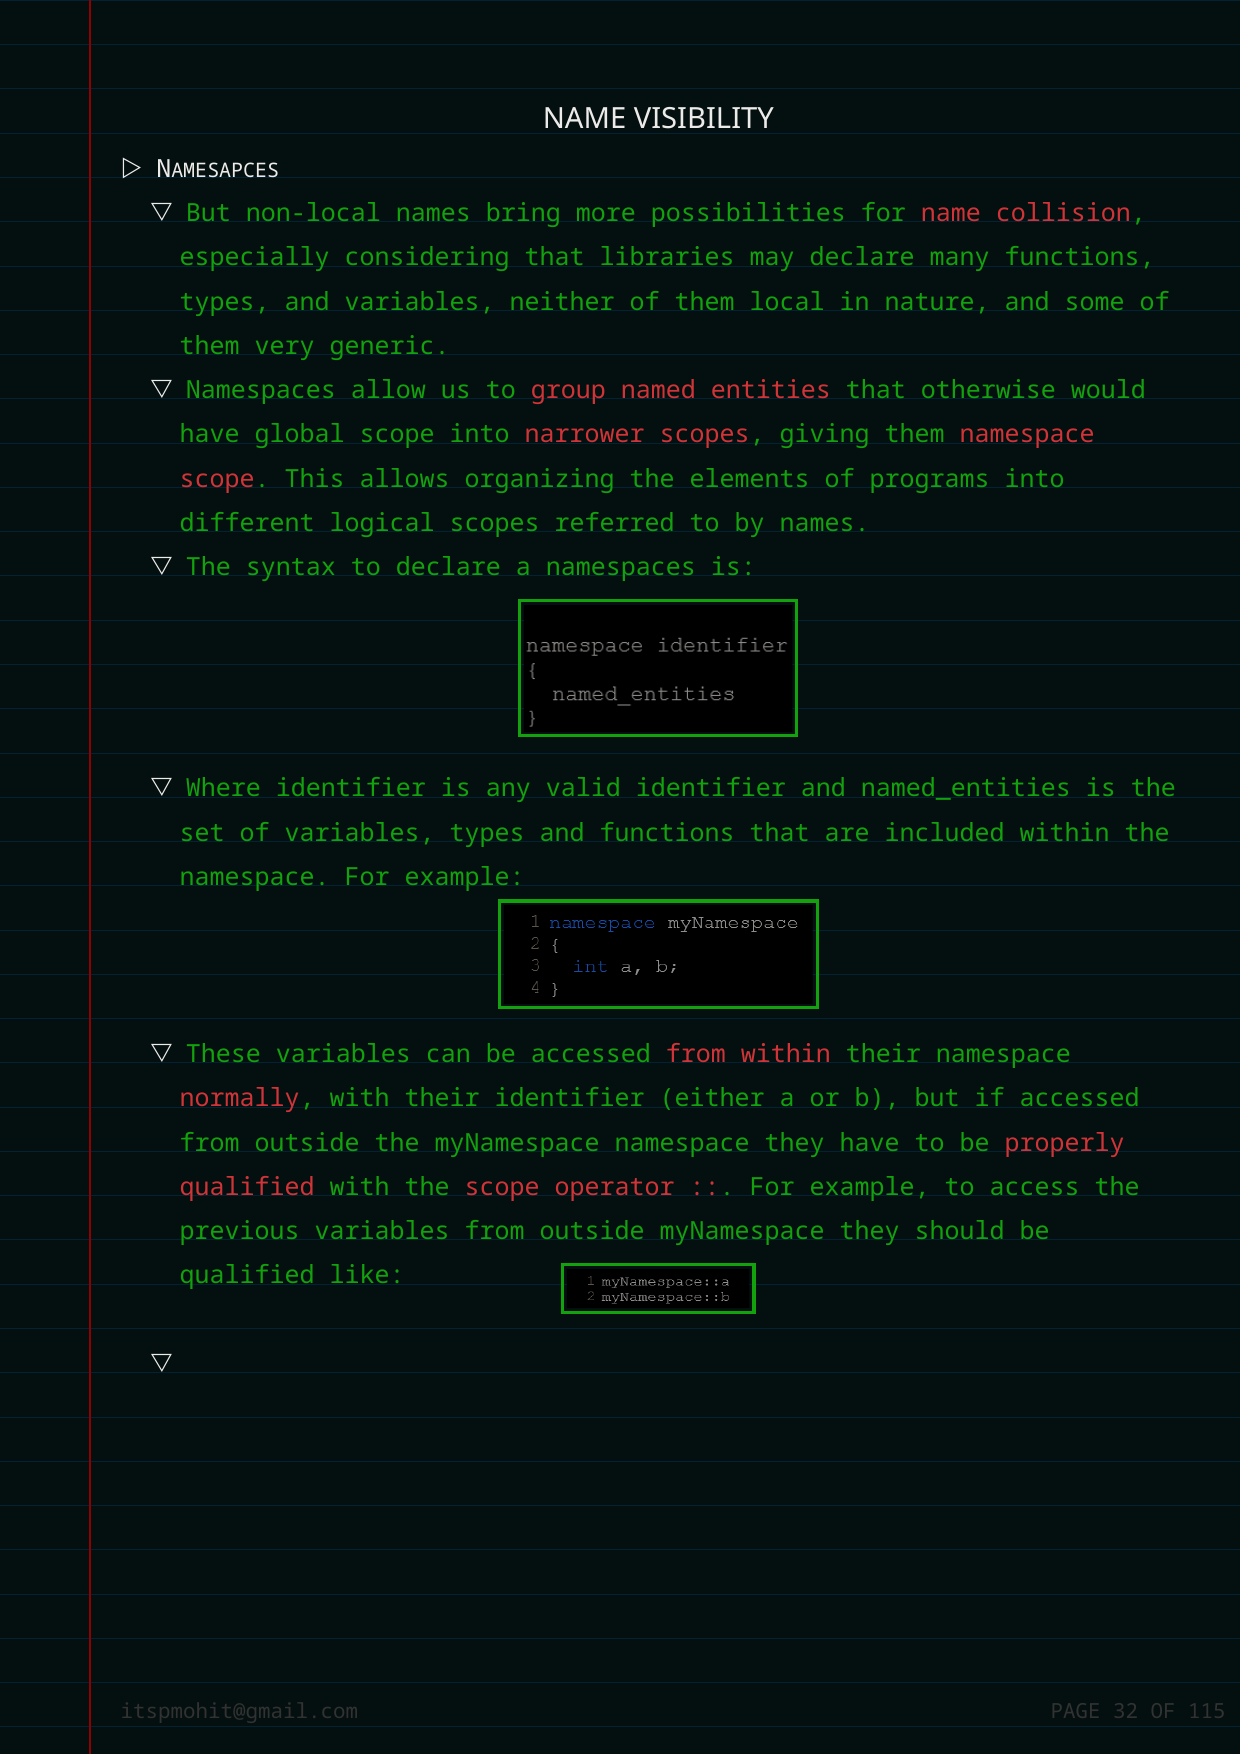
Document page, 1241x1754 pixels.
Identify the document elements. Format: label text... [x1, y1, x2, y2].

subtitle Name visibility [120, 97, 1196, 142]
picture [566, 1269, 750, 1308]
subtitle Namesapces [120, 142, 1196, 186]
picture [503, 905, 813, 1004]
list These variables can be accessed from within their namespace normally, with their identifier (either a or b), but if accessed from outside the myNamespace namespace they have to be properly qualified with the scope operator ::. For example, to access the previous variables from outside myNamespace they should be qualified like: [150, 1027, 1196, 1337]
list Namespaces allow us to group named entities that otherwise would have global scope into narrower scopes, giving them namespace scope. This allows organizing the elements of programs into different logical scopes referred to by names. [150, 363, 1196, 540]
list Where identifier is any valid identifier and named_entities is the set of variables, types and functions that are included within the namespace. For example: [150, 761, 1196, 1027]
list But non-local names bring more possibilities for name collision, especially considering that libraries may declare many functions, types, and variables, neither of them local in nature, and some of them very generic. [150, 186, 1196, 363]
list The syntax to declare a namespaces is: [150, 540, 1196, 761]
picture [523, 605, 793, 732]
